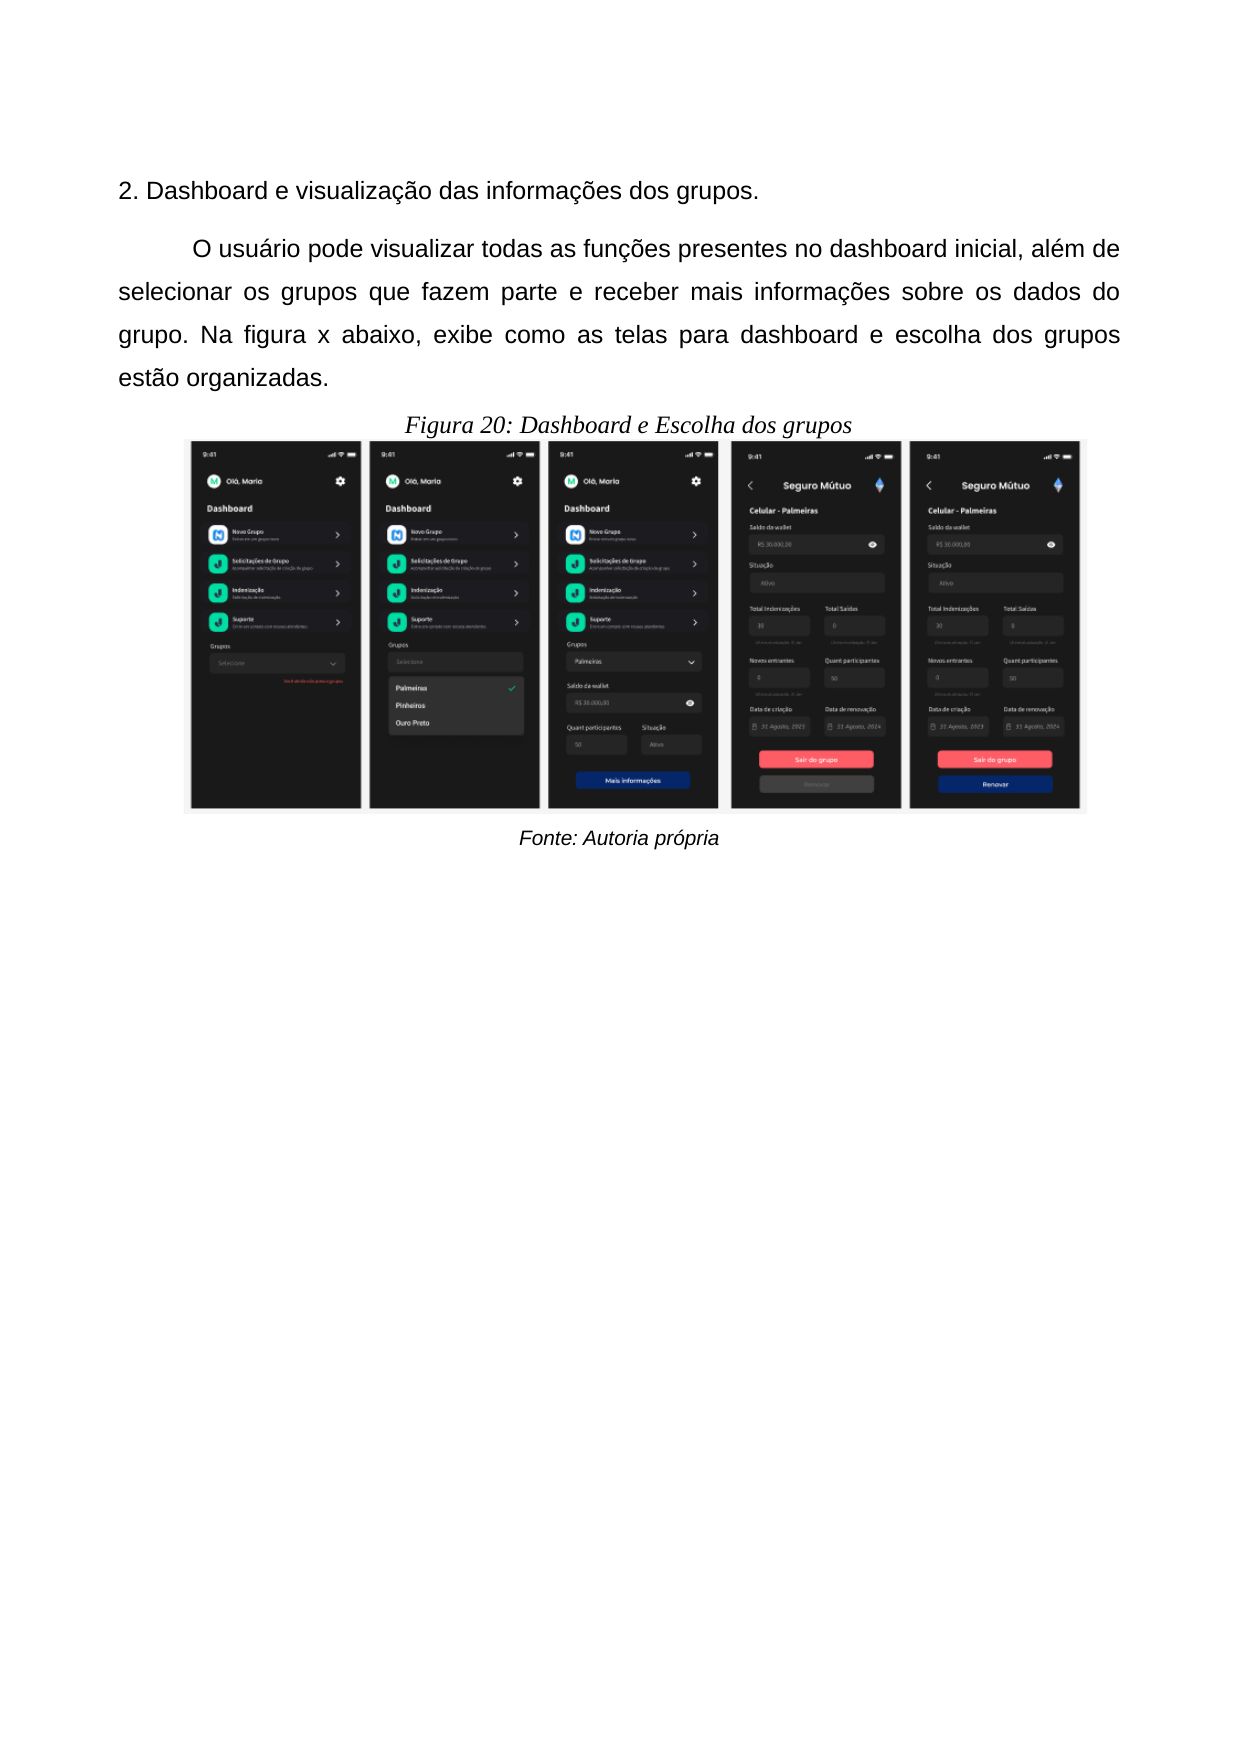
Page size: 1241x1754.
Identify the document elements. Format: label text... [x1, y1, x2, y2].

picture [183, 439, 1088, 814]
text 2. Dashboard e visualização das informações dos grupos. [118, 176, 1122, 204]
text [127, 398, 1131, 411]
text Figura 20: Dashboard e Escolha dos grupos [127, 411, 1131, 439]
text Fonte: Autoria própria [118, 421, 1131, 850]
text O usuário pode visualizar todas as funções presentes no dashboard inicial, além de selecionar os grupos que fazem parte e receber mais informações sobre os dados do grupo. Na figura x abaixo, exibe como as telas para dashboard e escolha dos grupos estão organizadas. [118, 233, 1122, 392]
